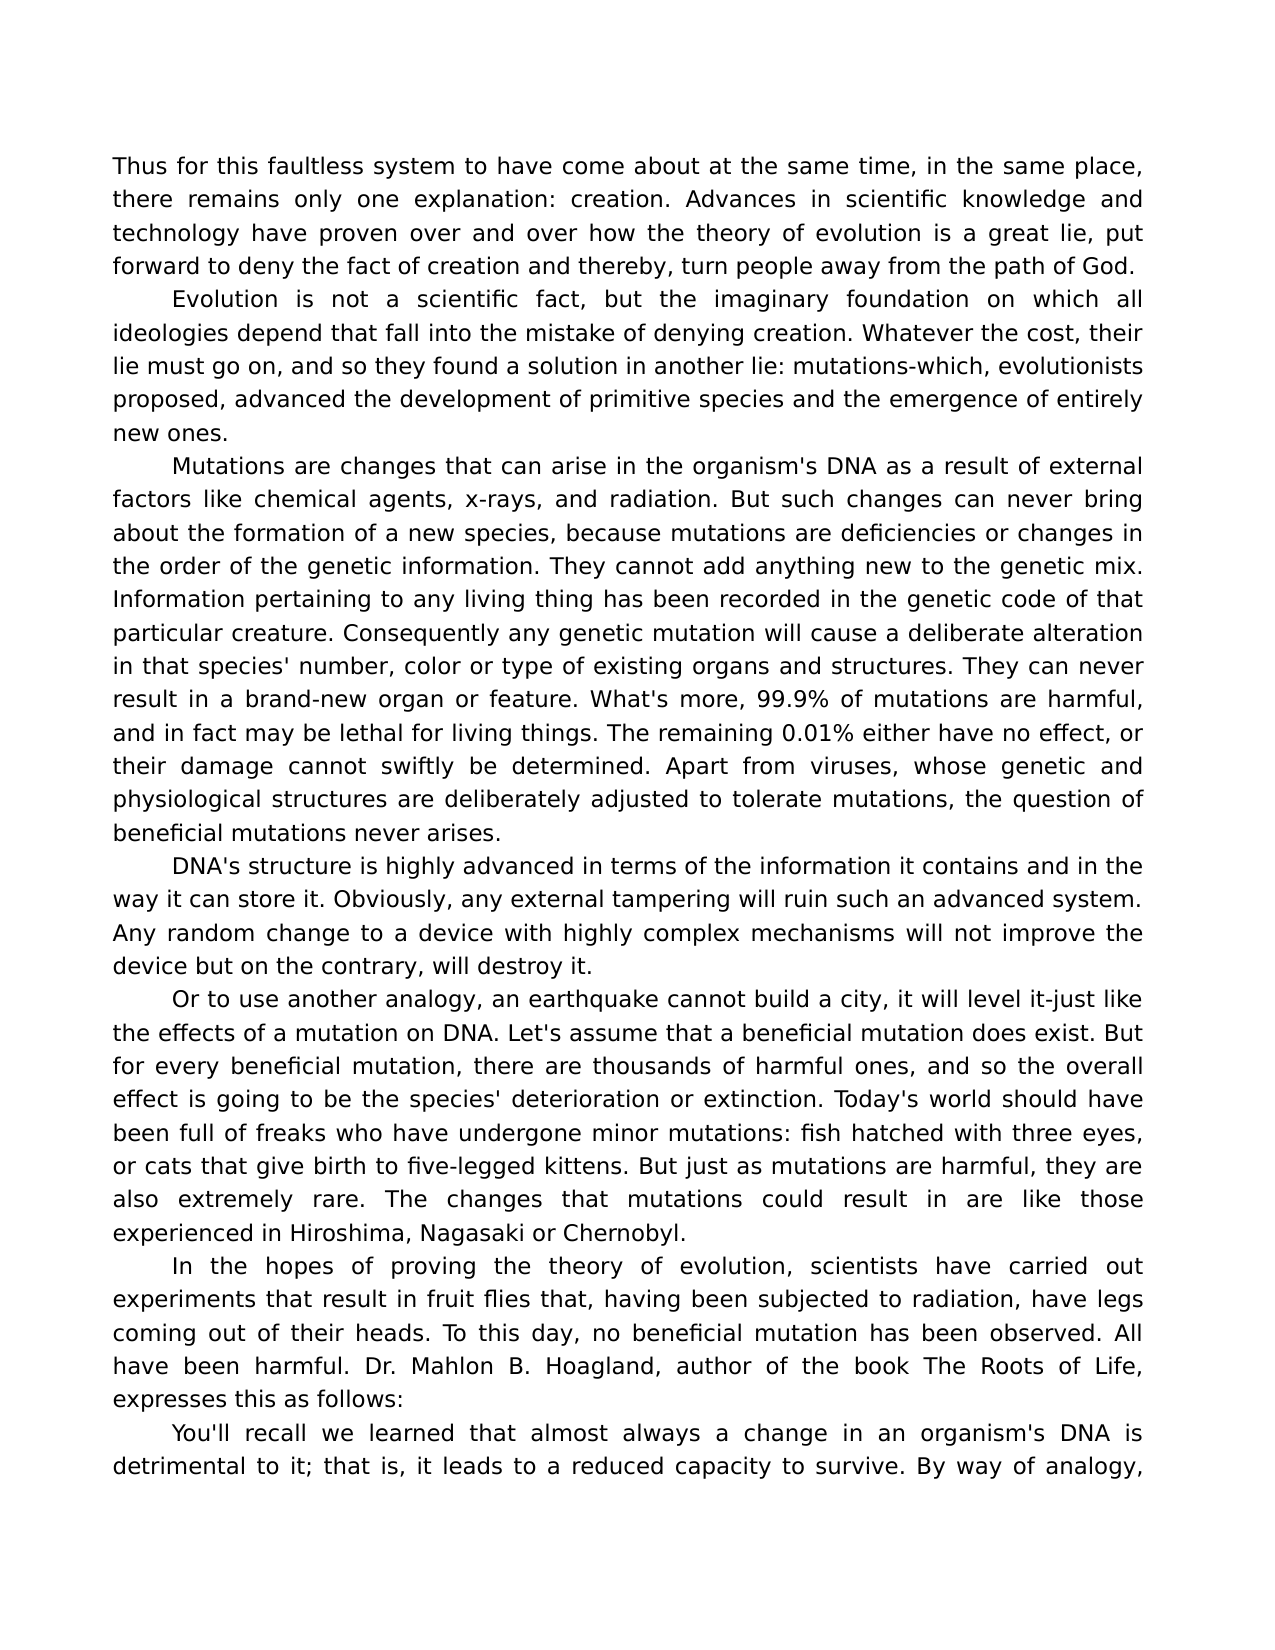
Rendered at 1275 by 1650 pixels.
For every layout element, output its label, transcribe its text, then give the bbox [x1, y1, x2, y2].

text You'll recall we learned that almost always a change in an organism's DNA is detrimental to it; that is, it leads to a reduced capacity to survive. By way of analogy, [112, 1414, 1145, 1481]
text Mutations are changes that can arise in the organism's DNA as a result of external factors like chemical agents, x-rays, and radiation. But such changes can never bring about the formation of a new species, because mutations are deficiencies or changes in the order of the genetic information. They cannot add anything new to the genetic mix. Information pertaining to any living thing has been recorded in the genetic code of that particular creature. Consequently any genetic mutation will cause a deliberate alteration in that species' number, color or type of existing organs and structures. They can never result in a brand-new organ or feature. What's more, 99.9% of mutations are harmful, and in fact may be lethal for living things. The remaining 0.01% either have no effect, or their damage cannot swiftly be determined. Apart from viruses, whose genetic and physiological structures are deliberately adjusted to tolerate mutations, the question of beneficial mutations never arises. [112, 448, 1145, 848]
text In the hopes of proving the theory of evolution, scientists have carried out experiments that result in fruit flies that, having been subjected to radiation, have legs coming out of their heads. To this day, no beneficial mutation has been observed. All have been harmful. Dr. Mahlon B. Hoagland, author of the book The Roots of Life, expresses this as follows: [112, 1248, 1145, 1414]
text Evolution is not a scientific fact, but the imaginary foundation on which all ideologies depend that fall into the mistake of denying creation. Whatever the cost, their lie must go on, and so they found a solution in another lie: mutations-which, evolutionists proposed, advanced the development of primitive species and the emergence of entirely new ones. [112, 281, 1145, 448]
text DNA's structure is highly advanced in terms of the information it contains and in the way it can store it. Obviously, any external tampering will ruin such an advanced system. Any random change to a device with highly complex mechanisms will not improve the device but on the contrary, will destroy it. [112, 848, 1145, 981]
text Or to use another analogy, an earthquake cannot build a city, it will level it-just like the effects of a mutation on DNA. Let's assume that a beneficial mutation does exist. But for every beneficial mutation, there are thousands of harmful ones, and so the overall effect is going to be the species' deterioration or extinction. Today's world should have been full of freaks who have undergone minor mutations: fish hatched with three eyes, or cats that give birth to five-legged kittens. But just as mutations are harmful, they are also extremely rare. The changes that mutations could result in are like those experienced in Hiroshima, Nagasaki or Chernobyl. [112, 981, 1145, 1248]
text Thus for this faultless system to have come about at the same time, in the same place, there remains only one explanation: creation. Advances in scientific knowledge and technology have proven over and over how the theory of evolution is a great lie, put forward to deny the fact of creation and thereby, turn people away from the path of God. [112, 148, 1145, 281]
